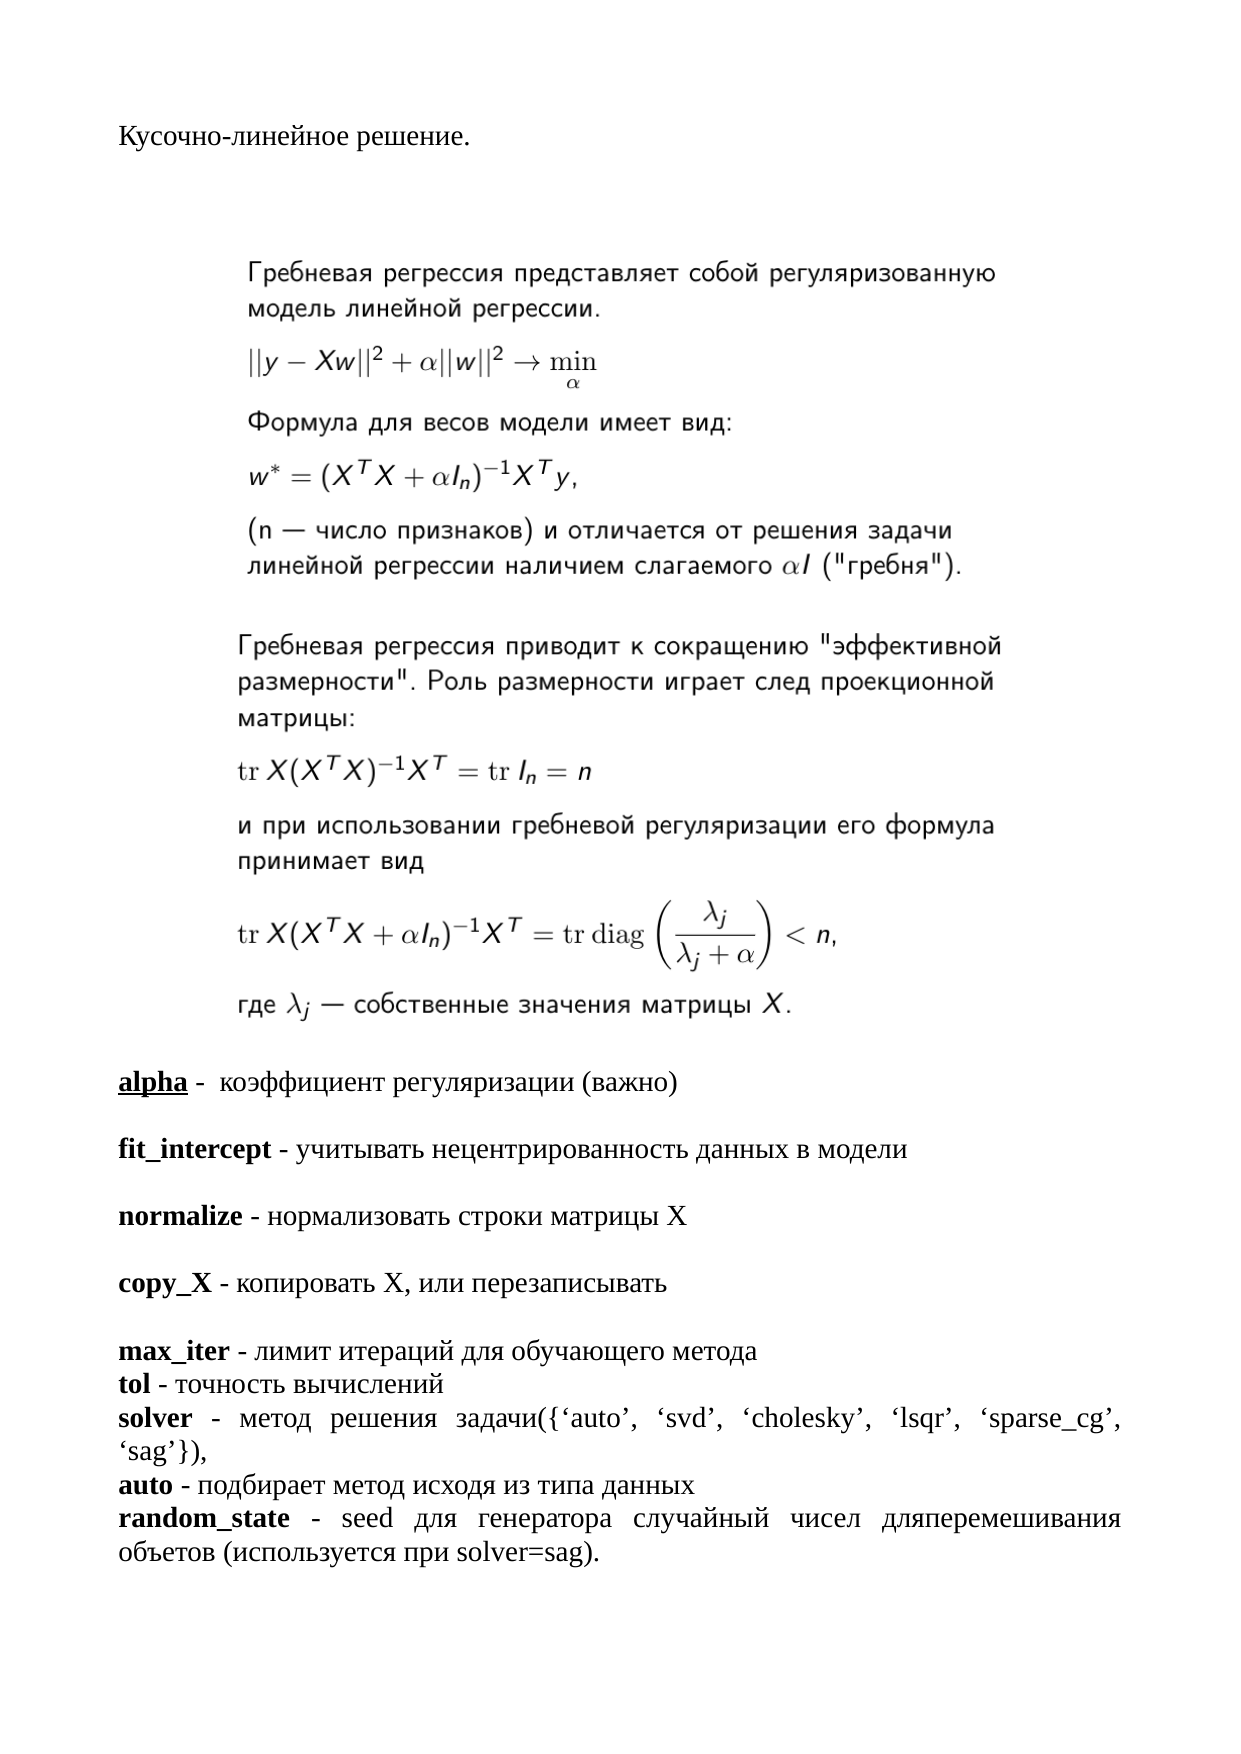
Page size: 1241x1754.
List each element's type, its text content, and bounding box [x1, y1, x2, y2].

text auto - подбирает метод исходя из типа данных [118, 1467, 1122, 1500]
text copy_X - копировать X, или перезаписывать [118, 1266, 1122, 1299]
picture [226, 630, 1015, 1031]
picture [235, 252, 1005, 598]
text max_iter - лимит итераций для обучающего метода [118, 1333, 1122, 1366]
text Кусочно-линейное решение. [118, 118, 1122, 152]
text solver - метод решения задачи({‘auto’, ‘svd’, ‘cholesky’, ‘lsqr’, ‘sparse_cg’, ‘sag’}), [118, 1400, 1122, 1467]
text tol - точность вычислений [118, 1366, 1122, 1400]
text random_state - seed для генератора случайный чисел дляперемешивания объетов (используется при solver=sag). [118, 1500, 1122, 1567]
text alpha - коэффициент регуляризации (важно) [118, 1064, 1122, 1098]
text fit_intercept - учитывать нецентрированность данных в модели [118, 1131, 1122, 1165]
text normalize - нормализовать строки матрицы X [118, 1198, 1122, 1232]
